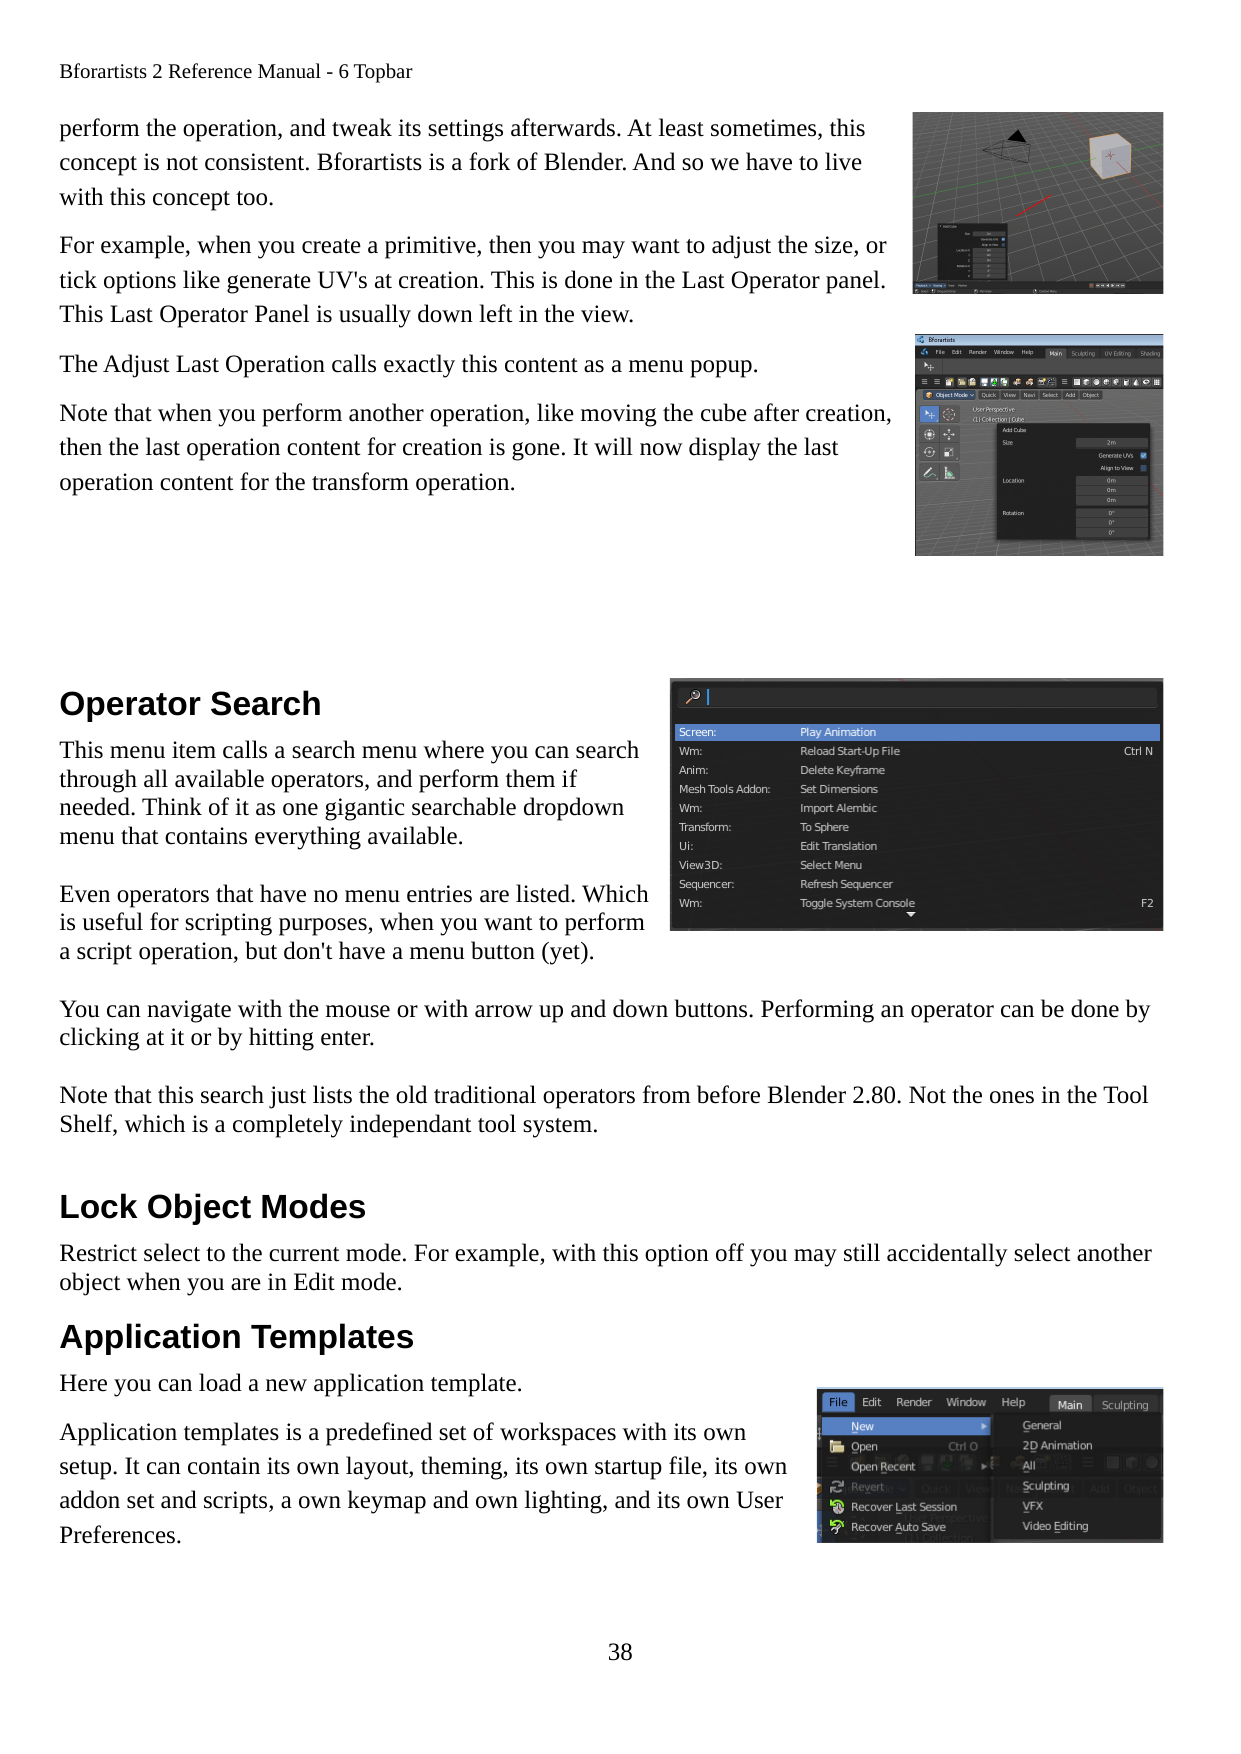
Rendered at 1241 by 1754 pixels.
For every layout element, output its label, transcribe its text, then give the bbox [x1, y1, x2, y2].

text Application templates is a predefined set of workspaces with its own setup. It can contain its own layout, theming, its own startup file, its own addon set and scripts, a own keymap and own lighting, and its own User Preferences. [59, 1417, 1181, 1549]
subtitle Operator Search [59, 684, 669, 722]
text For example, when you create a primitive, then you may want to adjust the size, or tick options like generate UV's at creation. This is done in the Last Operator panel. This Last Operator Panel is usually down left in the view. [59, 231, 1181, 328]
picture [669, 678, 1164, 931]
text Restrict select to the current mode. For example, with this option off you may still accidentally select another object when you are in Edit mode. [59, 1238, 1181, 1296]
text Note that when you perform another operation, like moving the cube after creation, then the last operation content for creation is gone. It will now display the last operation content for the transform operation. [59, 398, 915, 495]
text The Adjust Last Operation calls exactly this content as a menu popup. [59, 349, 915, 377]
text Note that this search just lists the old traditional operators from before Blender 2.80. Not the ones in the Tool Shelf, which is a completely independant tool system. [59, 1080, 1181, 1137]
text Even operators that have no menu entries are listed. Which is useful for scripting purposes, when you want to perform a script operation, but don't have a menu button (yet). [59, 879, 1181, 965]
text You can navigate with the mouse or with arrow up and down buttons. Performing an operator can be done by clicking at it or by hitting enter. [59, 994, 1181, 1051]
picture [915, 334, 1164, 556]
text Here you can load a new application template. [59, 1368, 1181, 1396]
text This menu item calls a search menu where you can search through all available operators, and perform them if needed. Think of it as one gigantic searchable dropdown menu that contains everything available. [59, 735, 669, 850]
subtitle [1164, 684, 1181, 722]
subtitle Lock Object Modes [59, 1187, 1181, 1226]
text perform the operation, and tweak its settings afterwards. At least sometimes, this concept is not consistent. Bforartists is a fork of Blender. And so we have to live with this concept too. [59, 113, 912, 210]
subtitle Application Templates [59, 1316, 1181, 1355]
picture [816, 1387, 1164, 1543]
picture [912, 112, 1164, 294]
